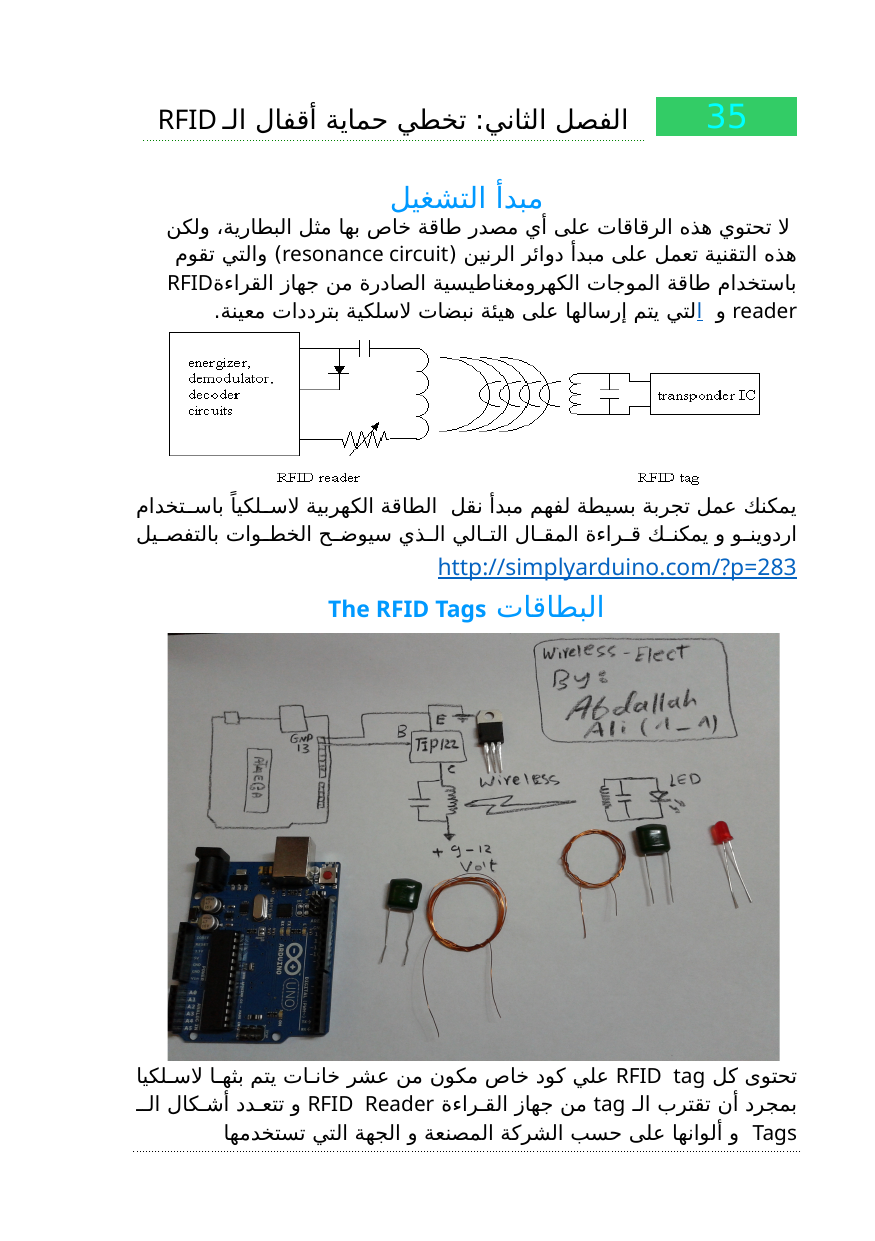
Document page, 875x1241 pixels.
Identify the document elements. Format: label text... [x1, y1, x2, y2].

picture [167, 633, 780, 1061]
text تحتوى كل RFID tag علي كود خاص مكون من عشر خانات يتم بثها لاسلكيا بمجرد أن تقترب الـ tag من جهاز القراءة RFID Reader و تتعدد أشكال الـTags و ألوانها على حسب الشركة المصنعة و الجهة التي تستخدمها [136, 624, 797, 1146]
picture [164, 325, 769, 491]
text يمكنك عمل تجربة بسيطة لفهم مبدأ نقل الطاقة الكهربية لاسلكياً باستخدام اردوينو و يمكنك قراءة المقال التالي الذي سيوضح الخطوات بالتفصيلhttp://simplyarduino.com/?p=283 [136, 325, 797, 582]
text لا تحتوي هذه الرقاقات على أي مصدر طاقة خاص بها مثل البطارية، ولكن هذه التقنية تعمل على مبدأ دوائر الرنين (resonance circuit) والتي تقوم باستخدام طاقة الموجات الكهرومغناطيسية الصادرة من جهاز القراءةRFID reader و التي يتم إرسالها على هيئة نبضات لاسلكية بترددات معينة. [136, 215, 797, 325]
subtitle مبدأ التشغيل [136, 181, 797, 215]
subtitle البطاقات The RFID Tags [136, 590, 797, 624]
